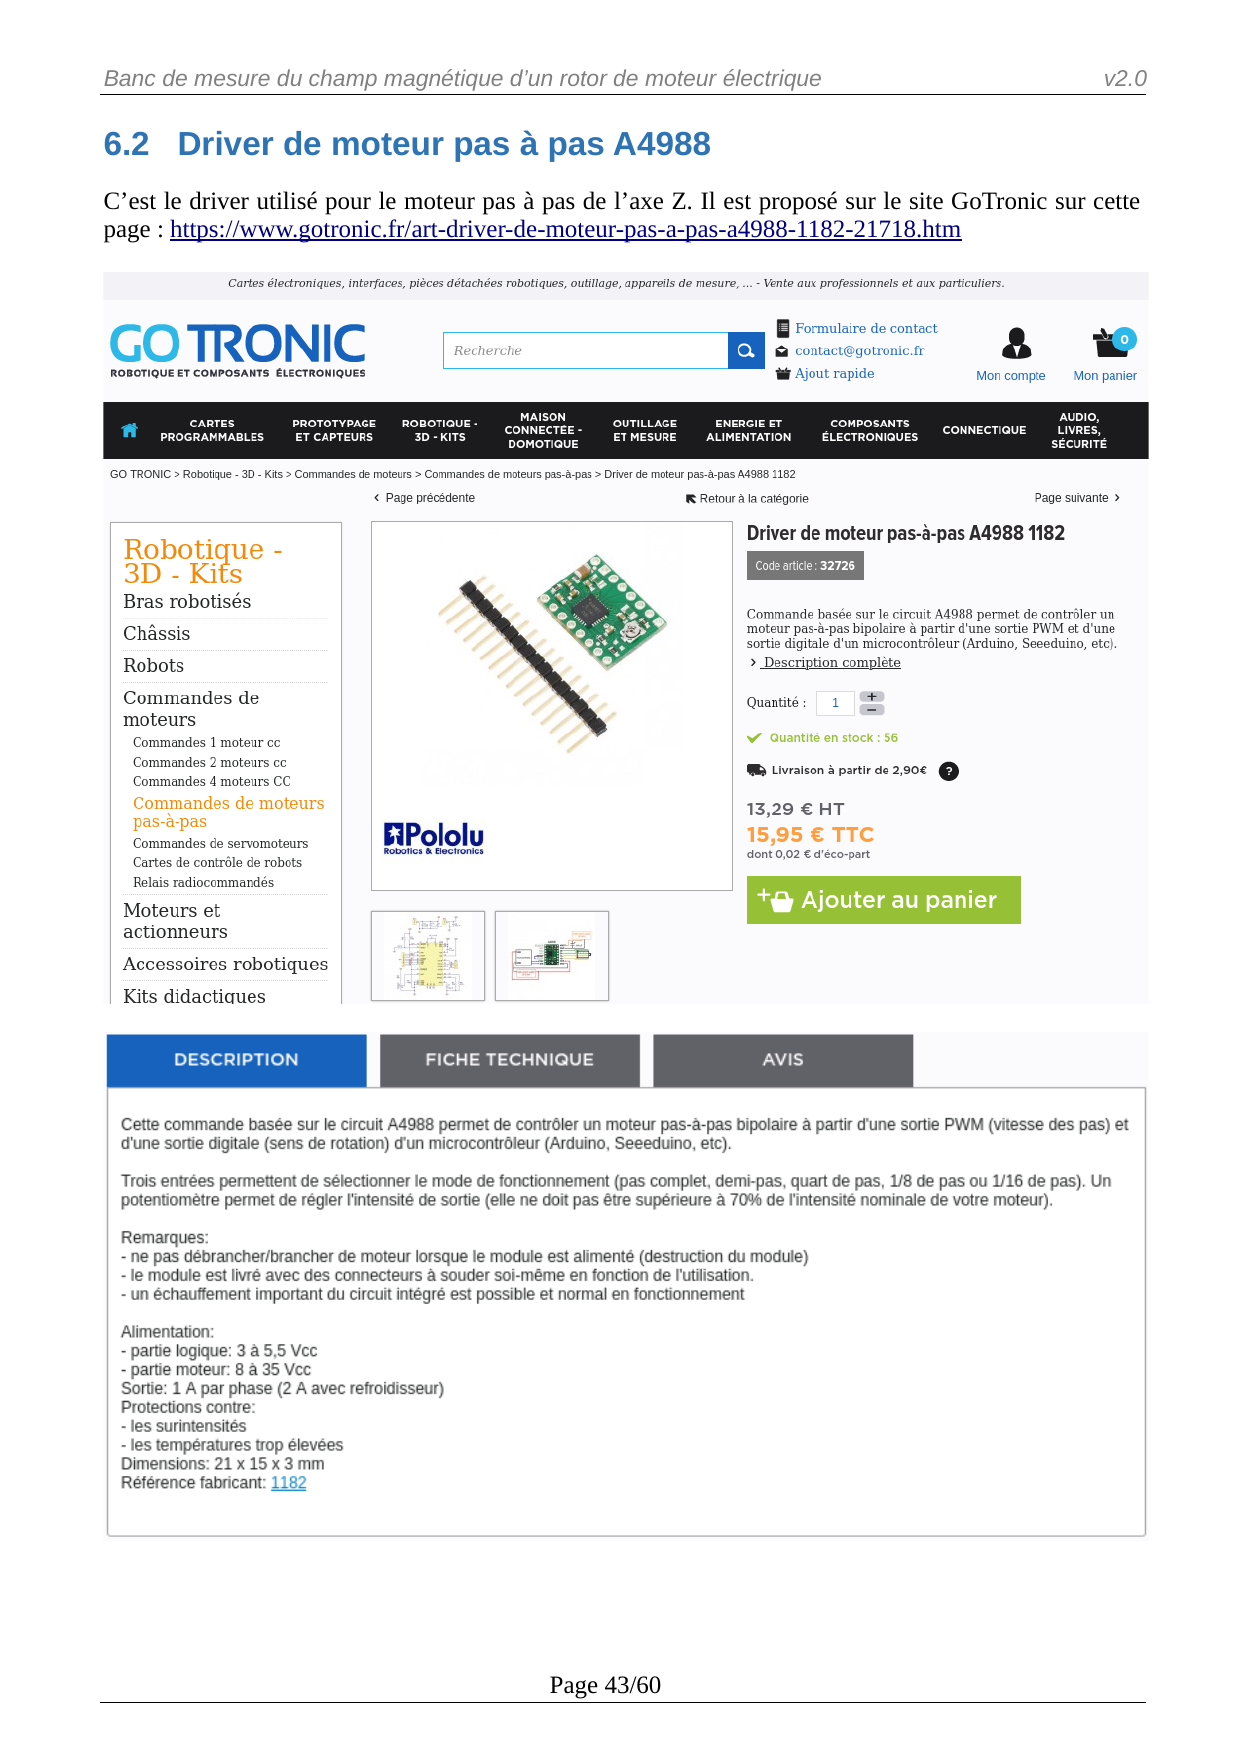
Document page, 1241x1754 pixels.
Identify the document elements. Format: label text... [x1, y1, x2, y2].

text C’est le driver utilisé pour le moteur pas à pas de l’axe Z. Il est proposé sur le site GoTronic sur cette page : https://www.gotronic.fr/art-driver-de-moteur-pas-a-pas-a4988-1182-21718.htm [103, 186, 1143, 243]
subtitle Driver de moteur pas à pas A4988 [103, 124, 1143, 162]
picture [103, 1032, 1149, 1541]
picture [103, 272, 1149, 1004]
